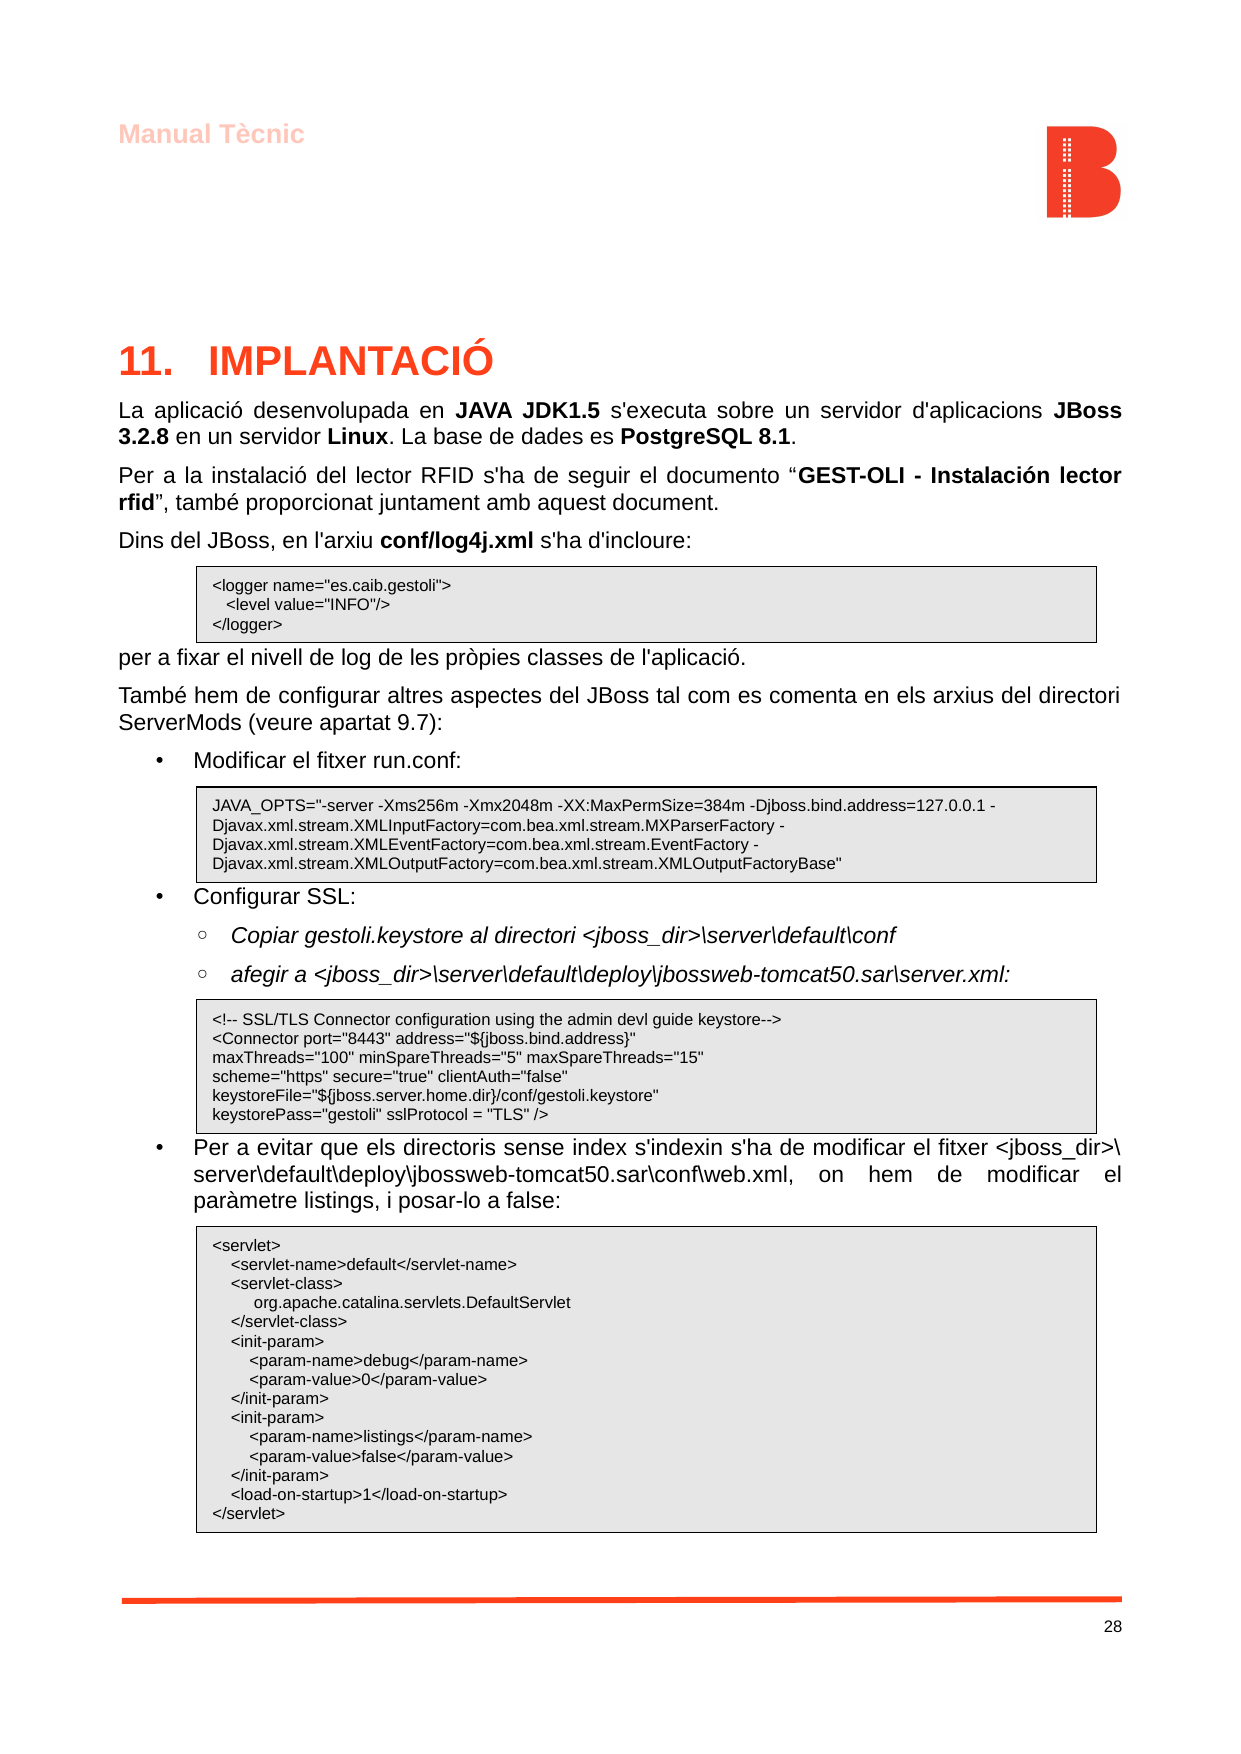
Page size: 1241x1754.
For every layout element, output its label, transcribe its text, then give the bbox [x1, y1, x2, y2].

text <init-param> [197, 1398, 1096, 1417]
list Modificar el fitxer run.conf: [156, 747, 1122, 774]
text keystoreFile="${jboss.server.home.dir}/conf/gestoli.keystore" [197, 1076, 1096, 1095]
list afegir a <jboss_dir>\server\default\deploy\jbossweb-tomcat50.sar\server.xml: [193, 961, 1122, 987]
list Copiar gestoli.keystore al directori <jboss_dir>\server\default\conf [193, 922, 1122, 948]
text Per a la instalació del lector RFID s'ha de seguir el documento “GEST-OLI - Instalación lector rfid”, també proporcionat juntament amb aquest document. [118, 462, 1122, 515]
text </logger> [197, 604, 1096, 642]
text <param-name>listings</param-name> [197, 1417, 1096, 1437]
text keystorePass="gestoli" sslProtocol = "TLS" /> [197, 1095, 1096, 1133]
text <param-name>debug</param-name> [197, 1341, 1096, 1360]
list Configurar SSL: [156, 883, 1122, 909]
text org.apache.catalina.servlets.DefaultServlet [197, 1283, 1096, 1302]
text També hem de configurar altres aspectes del JBoss tal com es comenta en els arxius del directori ServerMods (veure apartat 9.7): [118, 682, 1122, 735]
list Per a evitar que els directoris sense index s'indexin s'ha de modificar el fitxer <jboss_dir>\server\default\deploy\jbossweb-tomcat50.sar\conf\web.xml, on hem de modificar el paràmetre listings, i posar-lo a false: [156, 1134, 1122, 1213]
text <param-value>false</param-value> [197, 1437, 1096, 1456]
text scheme="https" secure="true" clientAuth="false" [197, 1057, 1096, 1076]
text <load-on-startup>1</load-on-startup> [197, 1475, 1096, 1494]
text <!-- SSL/TLS Connector configuration using the admin devl guide keystore--> [197, 1000, 1096, 1018]
picture [1036, 124, 1130, 221]
subtitle IMPLANTACIÓ [118, 336, 1122, 384]
text La aplicació desenvolupada en JAVA JDK1.5 s'executa sobre un servidor d'aplicacions JBoss 3.2.8 en un servidor Linux. La base de dades es PostgreSQL 8.1. [118, 397, 1122, 449]
text </servlet-class> [197, 1302, 1096, 1322]
text </init-param> [197, 1456, 1096, 1475]
text <servlet-class> [197, 1264, 1096, 1283]
text </init-param> [197, 1379, 1096, 1398]
text <param-value>0</param-value> [197, 1360, 1096, 1379]
text per a fixar el nivell de log de les pròpies classes de l'aplicació. [118, 643, 1122, 670]
text <init-param> [197, 1322, 1096, 1341]
text <level value="INFO"/> [197, 585, 1096, 604]
text Dins del JBoss, en l'arxiu conf/log4j.xml s'ha d'incloure: [118, 527, 1122, 554]
text <Connector port="8443" address="${jboss.bind.address}" [197, 1018, 1096, 1038]
text </servlet> [197, 1494, 1096, 1532]
text <logger name="es.caib.gestoli"> [197, 567, 1096, 585]
text maxThreads="100" minSpareThreads="5" maxSpareThreads="15" [197, 1038, 1096, 1057]
text <servlet> [197, 1227, 1096, 1245]
text <servlet-name>default</servlet-name> [197, 1245, 1096, 1264]
text JAVA_OPTS="-server -Xms256m -Xmx2048m -XX:MaxPermSize=384m -Djboss.bind.address=127.0.0.1 -Djavax.xml.stream.XMLInputFactory=com.bea.xml.stream.MXParserFactory -Djavax.xml.stream.XMLEventFactory=com.bea.xml.stream.EventFactory -Djavax.xml.stream.XMLOutputFactory=com.bea.xml.stream.XMLOutputFactoryBase" [197, 788, 1096, 882]
